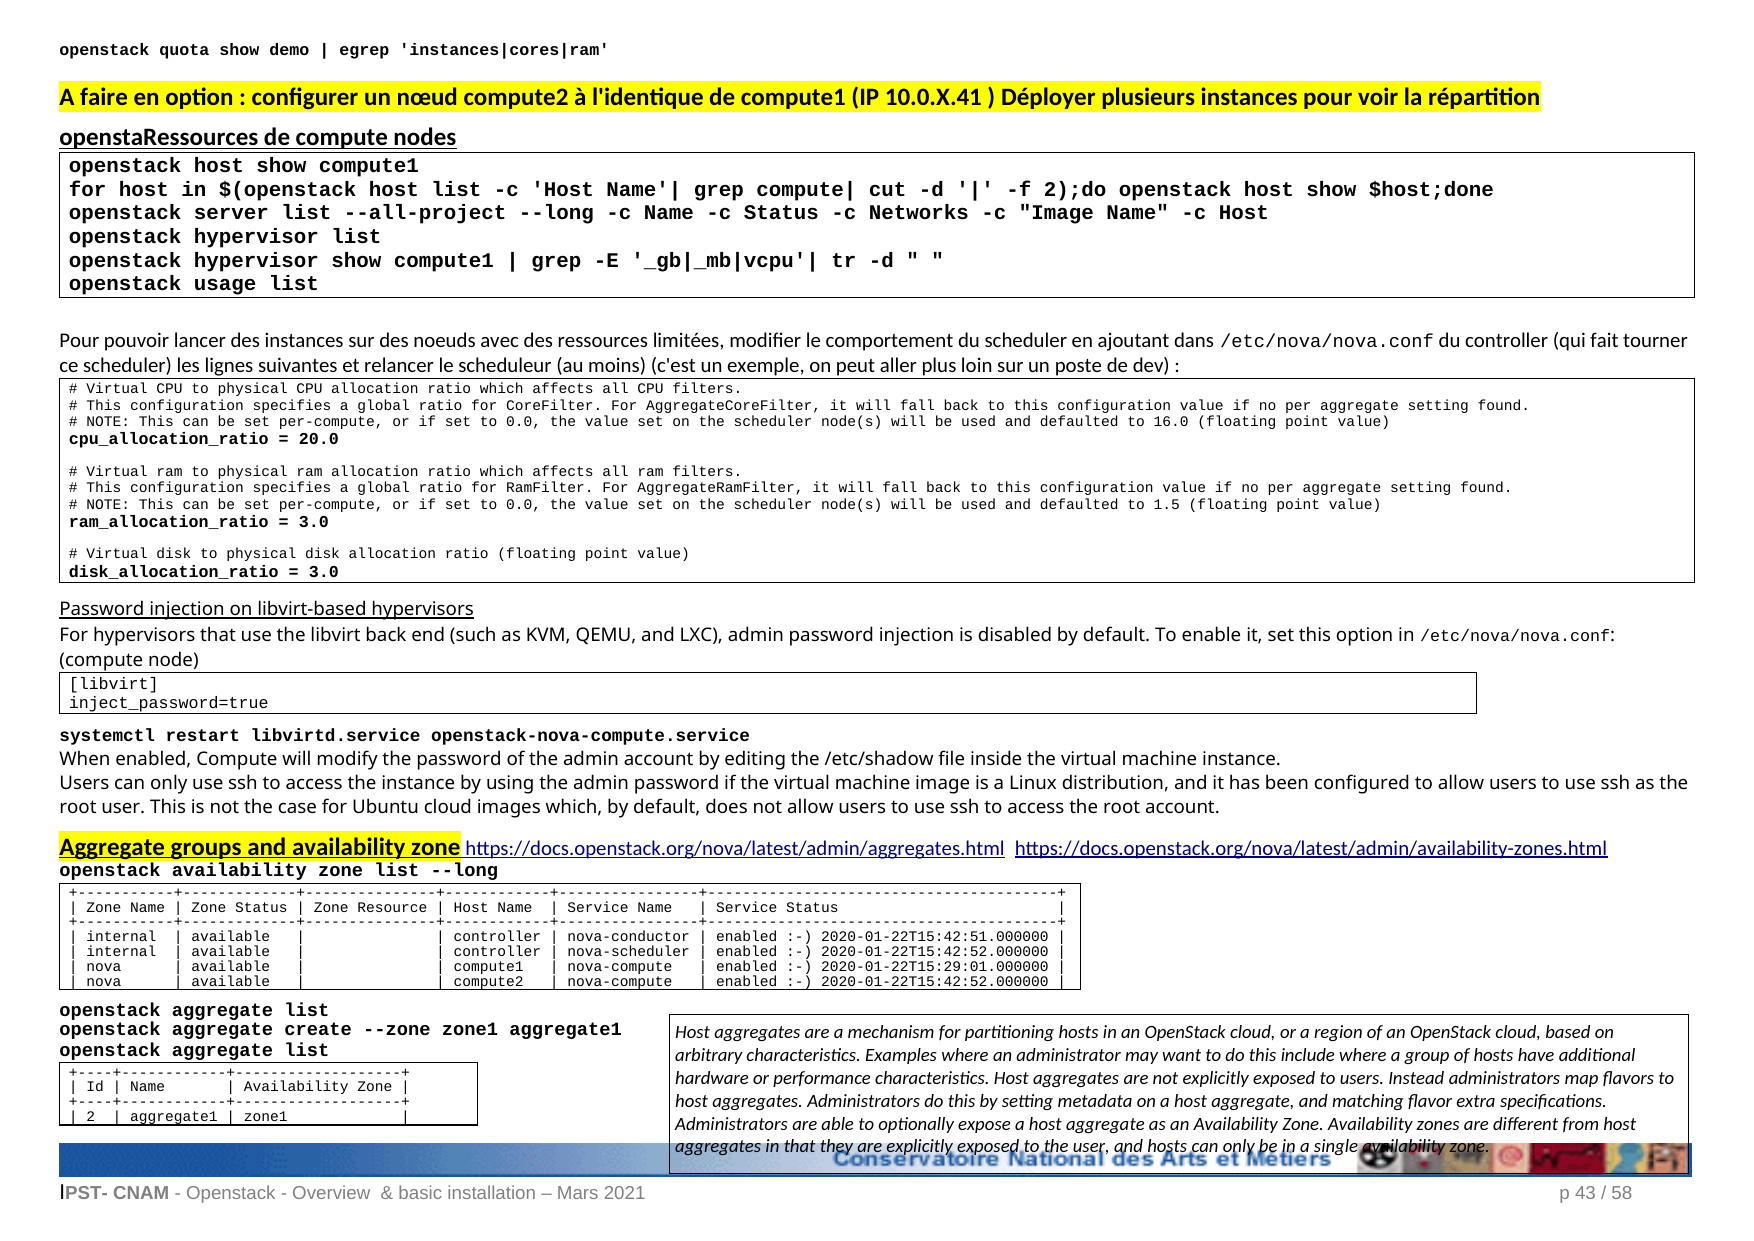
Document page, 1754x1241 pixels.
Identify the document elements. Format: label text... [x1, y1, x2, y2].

text cpu_allocation_ratio = 20.0 [60, 428, 1694, 450]
text # Virtual ram to physical ram allocation ratio which affects all ram filters. [60, 461, 1694, 477]
text Pour pouvoir lancer des instances sur des noeuds avec des ressources limitées, modifier le comportement du scheduler en ajoutant dans /etc/nova/nova.conf du controller (qui fait tourner ce scheduler) les lignes suivantes et relancer le scheduleur (au moins) (c'est un exemple, on peut aller plus loin sur un poste de dev) : [59, 327, 1695, 378]
text openstack server list --all-project --long -c Name -c Status -c Networks -c "Image Name" -c Host [60, 199, 1694, 223]
text # NOTE: This can be set per-compute, or if set to 0.0, the value set on the scheduler node(s) will be used and defaulted to 16.0 (floating point value) [60, 411, 1694, 428]
text A faire en option : configurer un nœud compute2 à l'identique de compute1 (IP 10.0.X.41 ) Déployer plusieurs instances pour voir la répartition [59, 81, 1695, 112]
text openstack aggregate create --zone zone1 aggregate1 [59, 1020, 669, 1041]
text +-----------+-------------+---------------+------------+----------------+----------------------------------------+ [60, 884, 1080, 897]
text +-----------+-------------+---------------+------------+----------------+----------------------------------------+ [60, 912, 1080, 927]
text +----+------------+-------------------+ [60, 1063, 477, 1077]
text # Virtual CPU to physical CPU allocation ratio which affects all CPU filters. [60, 379, 1694, 394]
text systemctl restart libvirtd.service openstack-nova-compute.service [59, 727, 1695, 747]
text Password injection on libvirt-based hypervisors [59, 596, 1695, 621]
text # This configuration specifies a global ratio for CoreFilter. For AggregateCoreFilter, it will fall back to this configuration value if no per aggregate setting found. [60, 394, 1694, 411]
text | internal | available | | controller | nova-scheduler | enabled :-) 2020-01-22T15:42:52.000000 | [60, 942, 1080, 956]
text openstack aggregate list [670, 1041, 1688, 1062]
text openstack usage list [60, 270, 1694, 297]
text [libvirt] [60, 673, 1476, 691]
text | Id | Name | Availability Zone | [60, 1077, 477, 1092]
text for host in $(openstack host list -c 'Host Name'| grep compute| cut -d '|' -f 2);do openstack host show $host;done [60, 176, 1694, 199]
text openstack quota show demo | egrep 'instances|cores|ram' [59, 41, 1695, 60]
text openstaRessources de compute nodes [59, 121, 1695, 152]
text | nova | available | | compute2 | nova-compute | enabled :-) 2020-01-22T15:42:52.000000 | [60, 971, 1080, 989]
text inject_password=true [60, 691, 1476, 713]
text openstack aggregate create --zone zone1 aggregate1 [670, 1020, 1688, 1041]
text # Virtual disk to physical disk allocation ratio (floating point value) [60, 543, 1694, 560]
text # This configuration specifies a global ratio for RamFilter. For AggregateRamFilter, it will fall back to this configuration value if no per aggregate setting found. [60, 477, 1694, 494]
text | Zone Name | Zone Status | Zone Resource | Host Name | Service Name | Service Status | [60, 897, 1080, 912]
text ram_allocation_ratio = 3.0 [60, 510, 1694, 532]
text | 2 | aggregate1 | zone1 | [60, 1107, 477, 1124]
text | nova | available | | compute1 | nova-compute | enabled :-) 2020-01-22T15:29:01.000000 | [60, 956, 1080, 971]
text +----+------------+-------------------+ [60, 1092, 477, 1107]
text openstack availability zone list --long [59, 861, 1695, 882]
text disk_allocation_ratio = 3.0 [60, 560, 1694, 582]
text openstack host show compute1 [60, 153, 1694, 176]
text openstack aggregate list [59, 1005, 1695, 1020]
text openstack hypervisor list [60, 223, 1694, 247]
text When enabled, Compute will modify the password of the admin account by editing the /etc/shadow file inside the virtual machine instance. [59, 747, 1695, 771]
text # NOTE: This can be set per-compute, or if set to 0.0, the value set on the scheduler node(s) will be used and defaulted to 1.5 (floating point value) [60, 494, 1694, 510]
text Aggregate groups and availability zone https://docs.openstack.org/nova/latest/admin/aggregates.html https://docs.openstack.org/nova/latest/admin/availability-zones.html [59, 831, 1695, 861]
text Users can only use ssh to access the instance by using the admin password if the virtual machine image is a Linux distribution, and it has been configured to allow users to use ssh as the root user. This is not the case for Ubuntu cloud images which, by default, does not allow users to use ssh to access the root account. [59, 771, 1695, 818]
text | internal | available | | controller | nova-conductor | enabled :-) 2020-01-22T15:42:51.000000 | [60, 927, 1080, 942]
text openstack aggregate list [59, 1041, 669, 1062]
text openstack hypervisor show compute1 | grep -E '_gb|_mb|vcpu'| tr -d " " [60, 247, 1694, 270]
text For hypervisors that use the libvirt back end (such as KVM, QEMU, and LXC), admin password injection is disabled by default. To enable it, set this option in /etc/nova/nova.conf: (compute node) [59, 621, 1695, 672]
